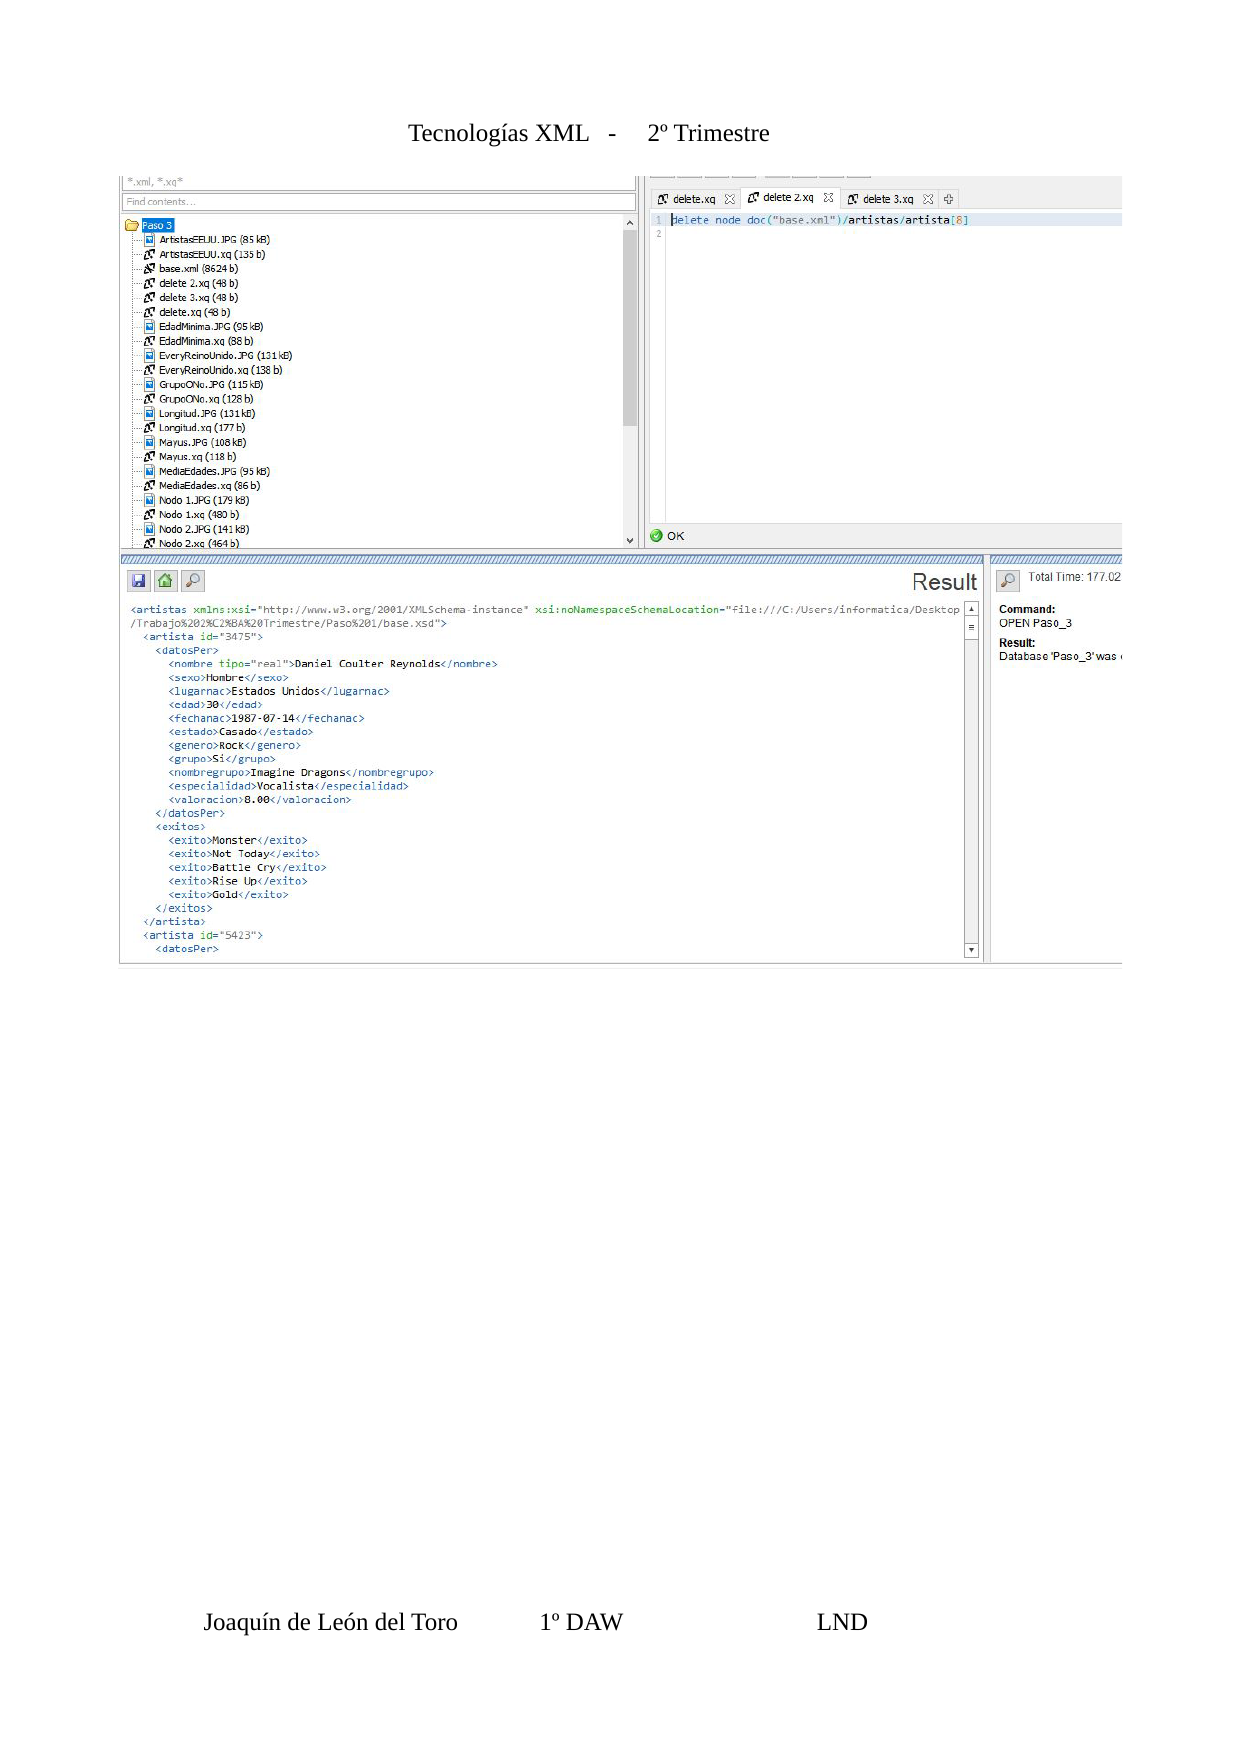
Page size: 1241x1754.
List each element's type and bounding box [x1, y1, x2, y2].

picture [118, 176, 1123, 969]
